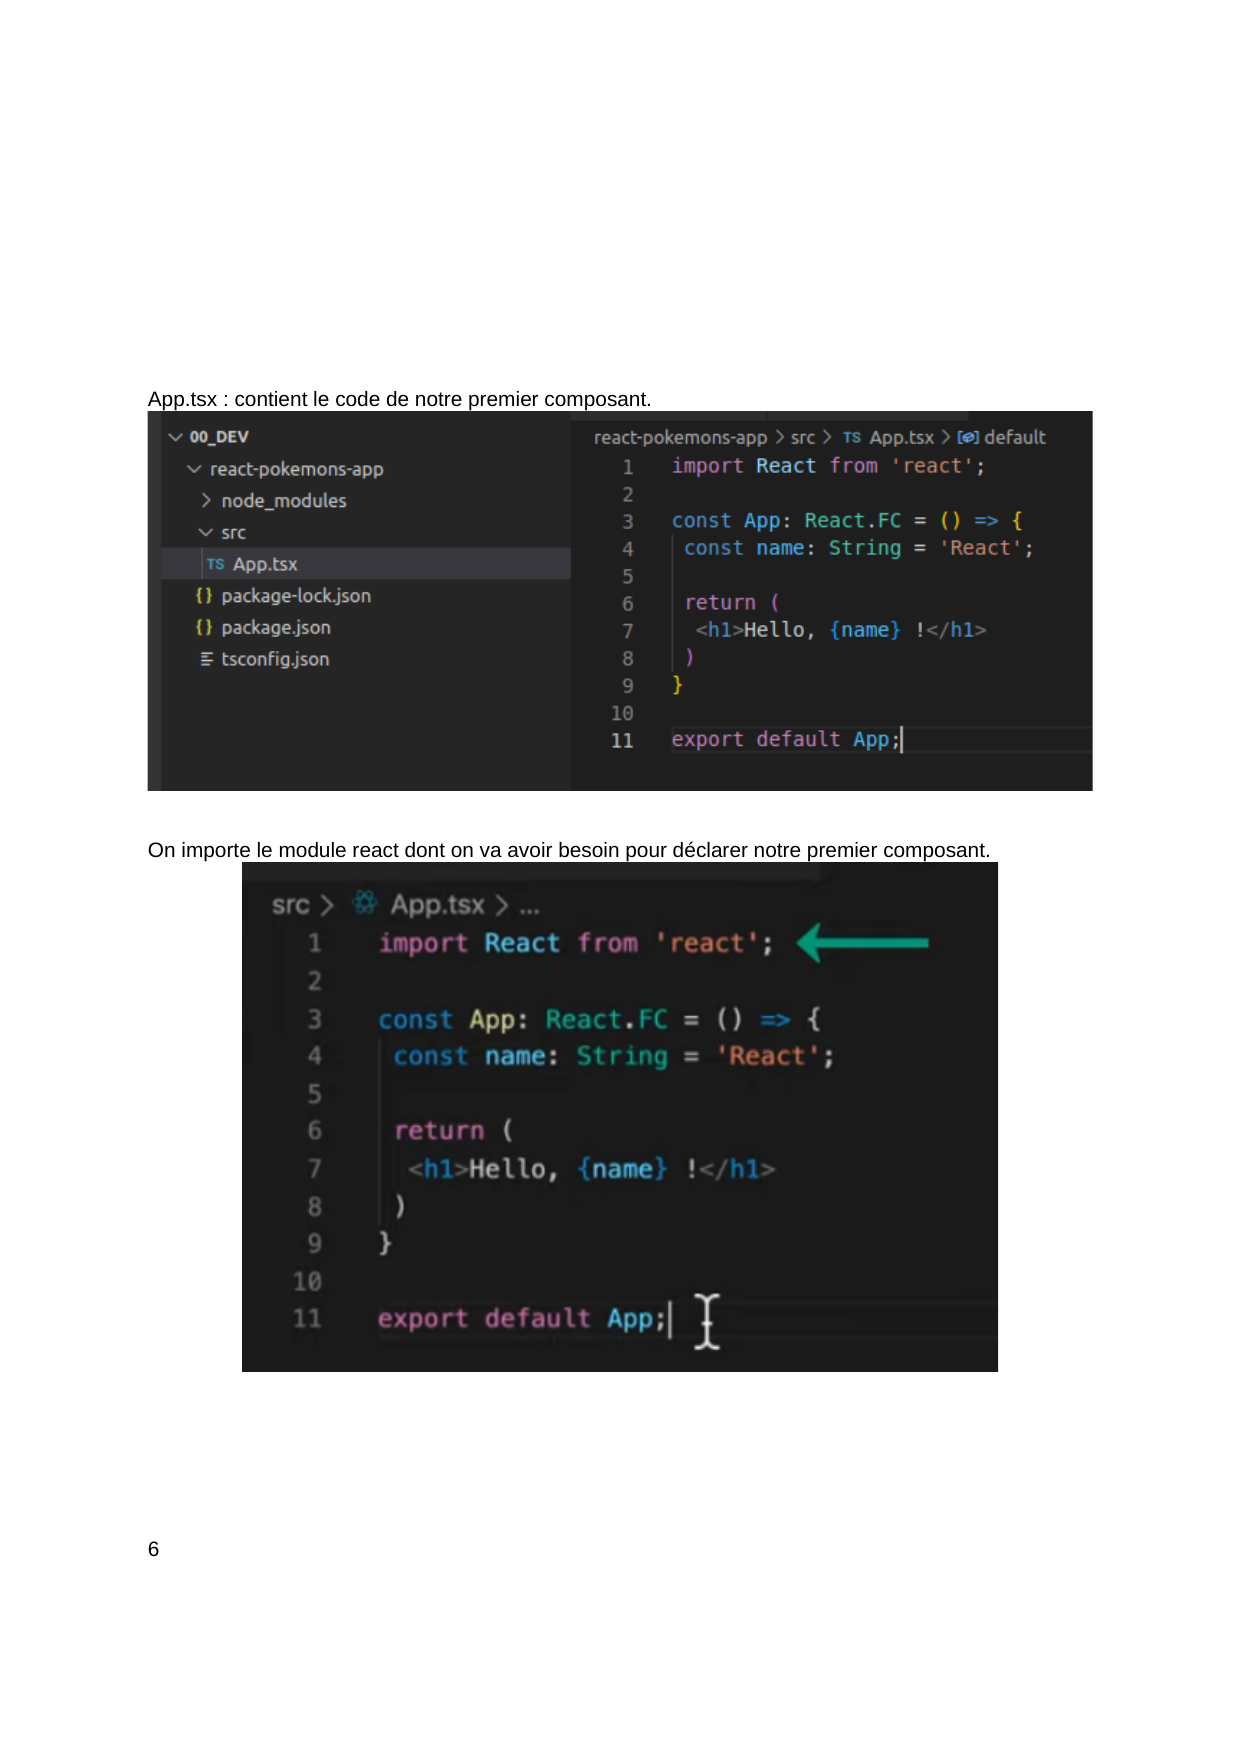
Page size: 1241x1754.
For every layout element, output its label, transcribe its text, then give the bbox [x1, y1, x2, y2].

text On importe le module react dont on va avoir besoin pour déclarer notre premier composant. [148, 838, 1093, 862]
picture [242, 862, 999, 1372]
text App.tsx : contient le code de notre premier composant. [148, 387, 1093, 411]
picture [147, 411, 1093, 791]
